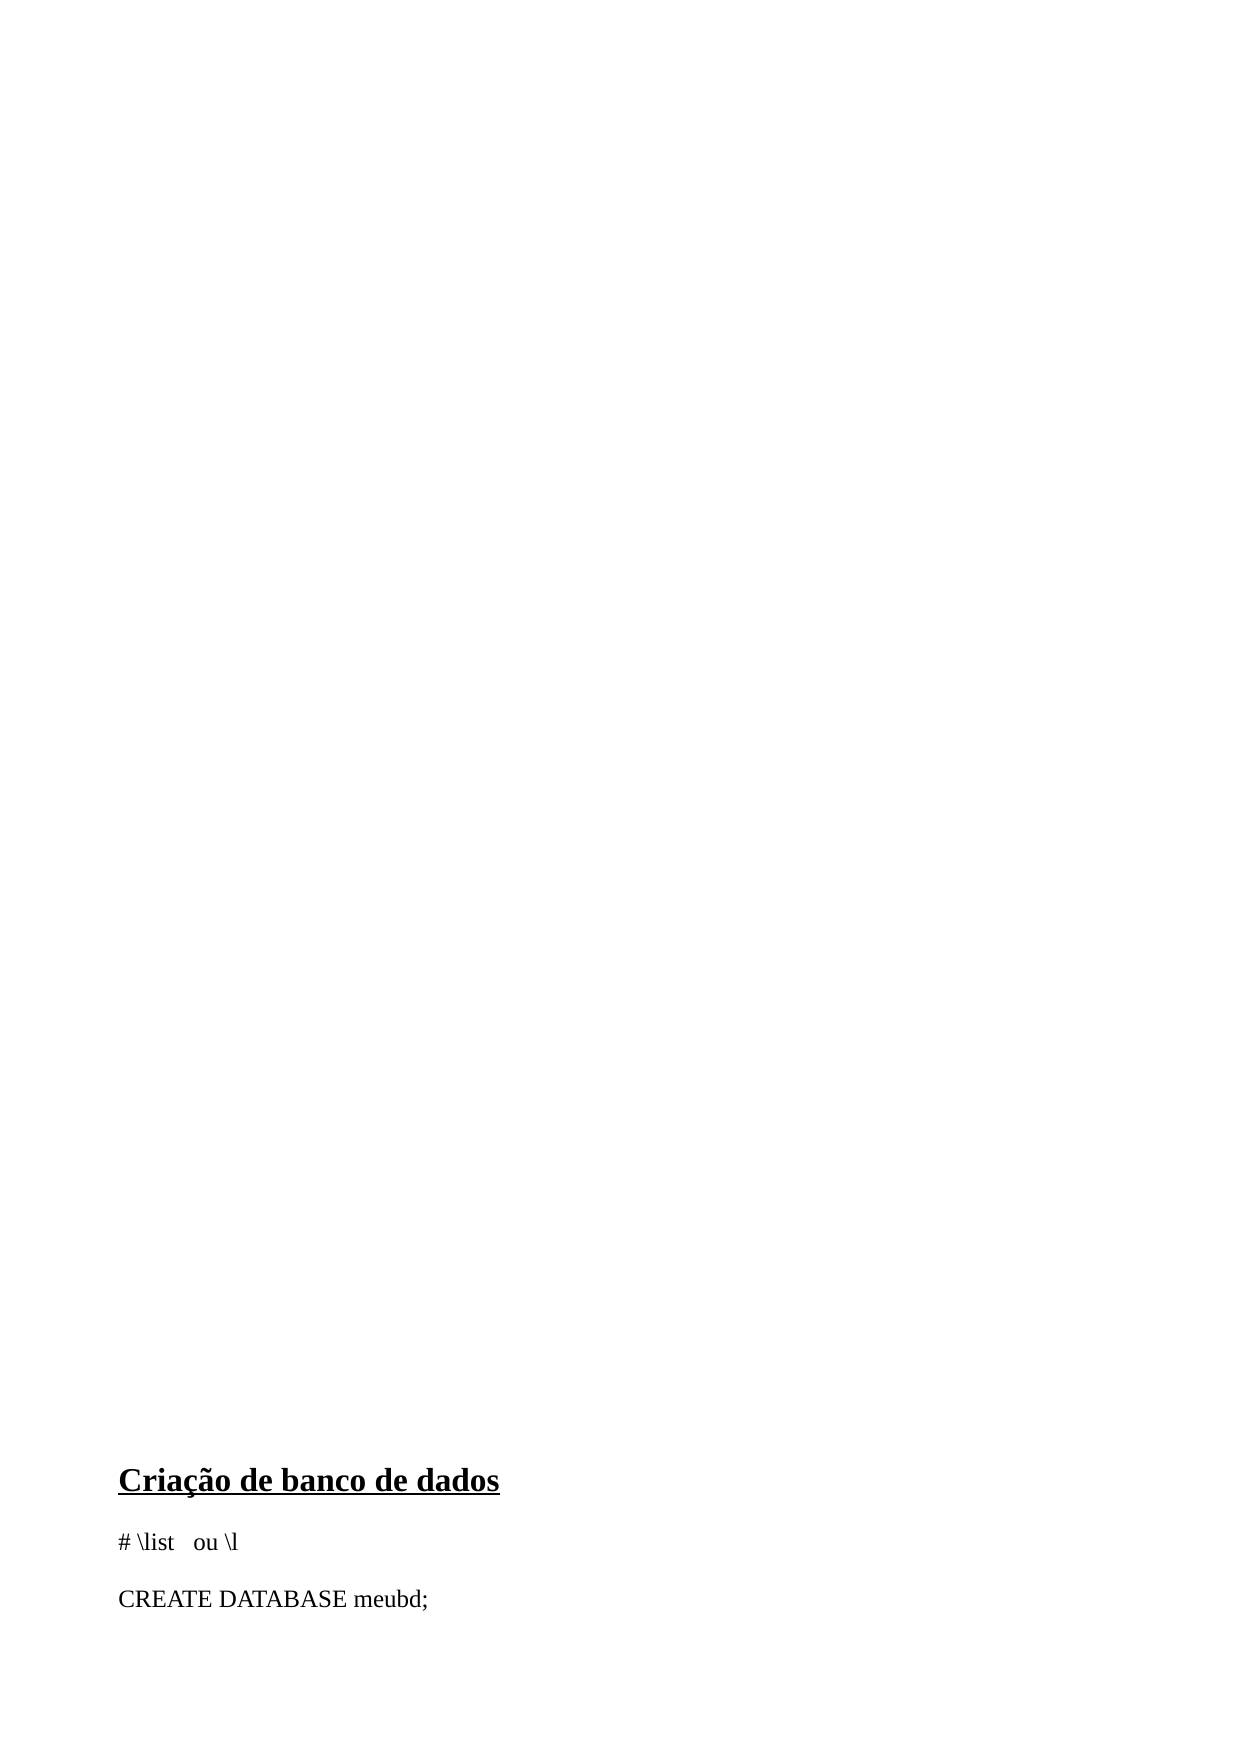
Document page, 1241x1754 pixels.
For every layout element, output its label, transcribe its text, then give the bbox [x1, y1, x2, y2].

text Criação de banco de dados [118, 1460, 1122, 1498]
text CREATE DATABASE meubd; [118, 1584, 1122, 1613]
text # \list ou \l [118, 1527, 1122, 1556]
